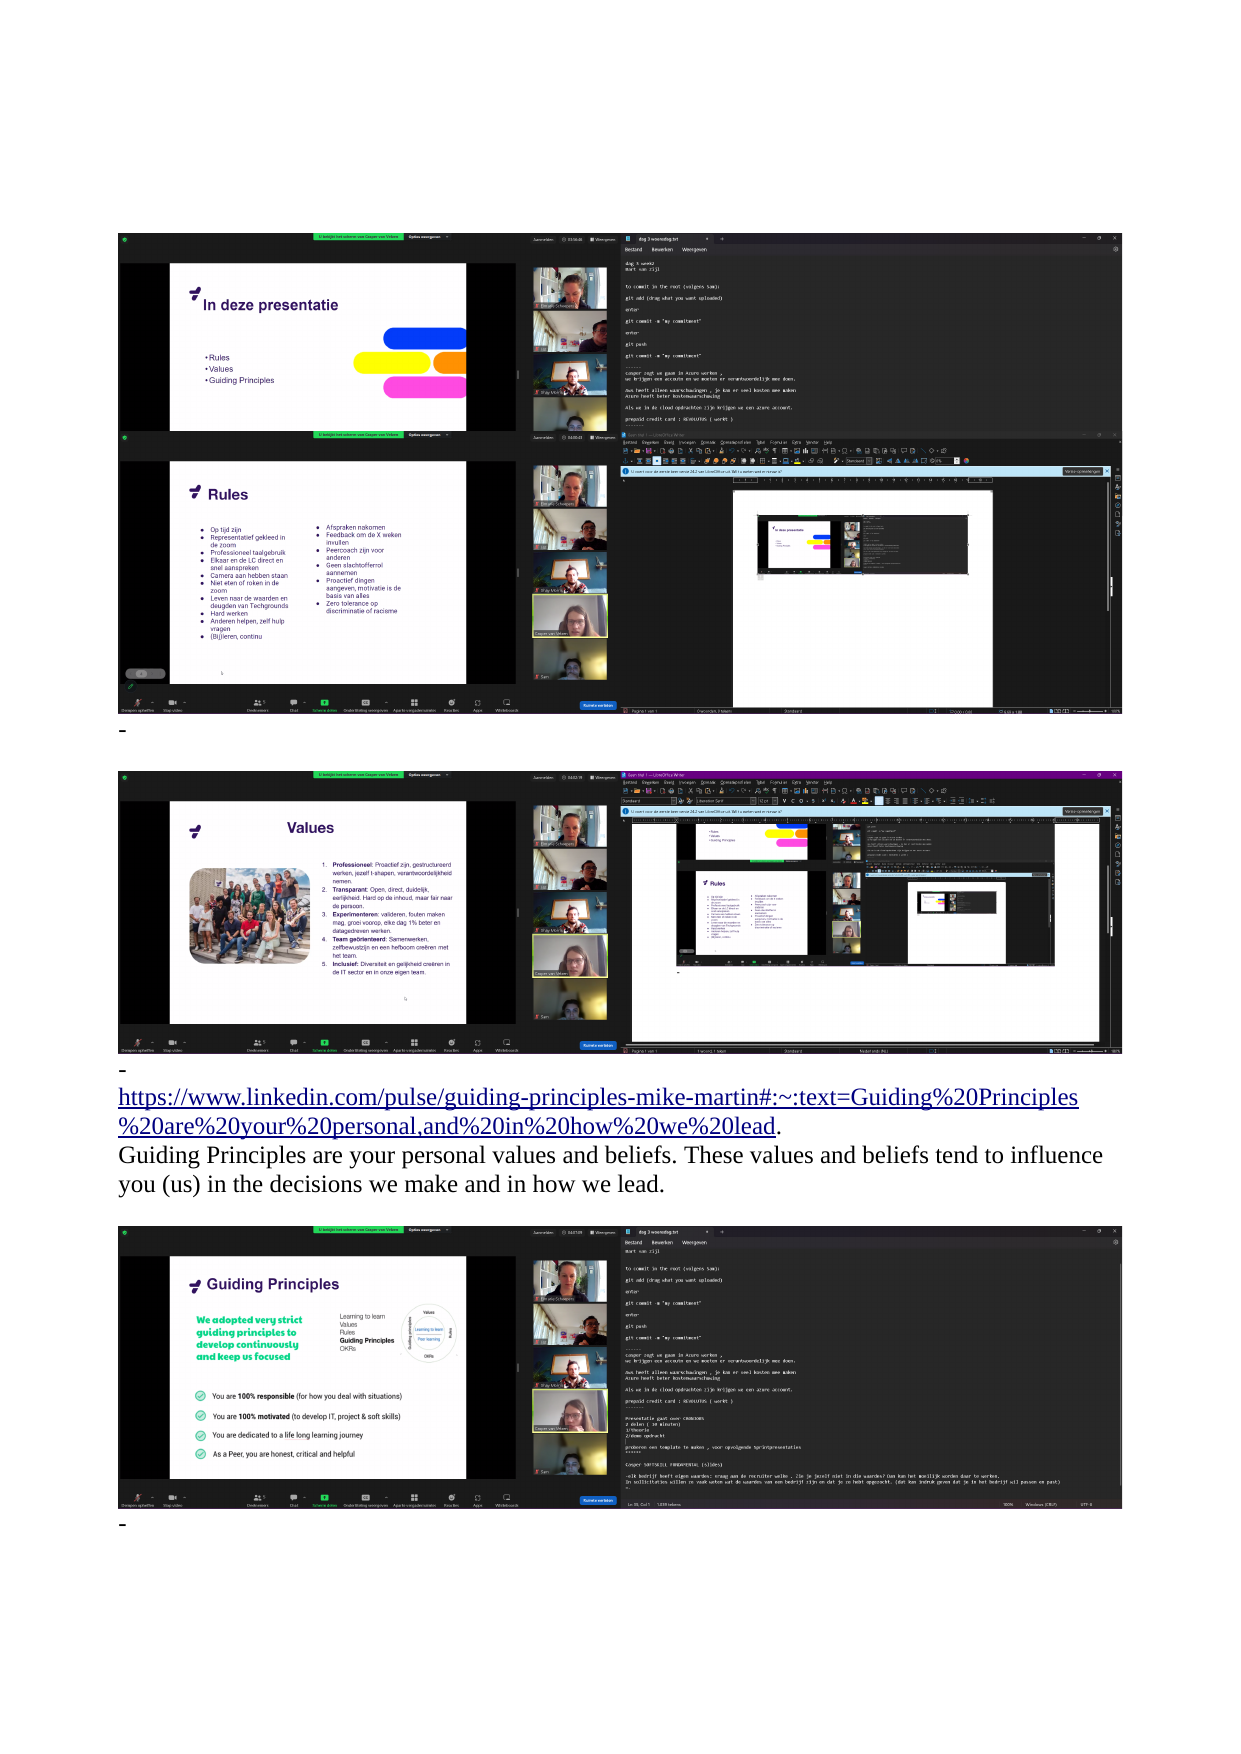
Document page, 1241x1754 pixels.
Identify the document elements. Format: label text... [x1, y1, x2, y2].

picture [118, 771, 1123, 1054]
picture [118, 233, 1123, 714]
text Guiding Principles are your personal values and beliefs. These values and beliefs tend to influence you (us) in the decisions we make and in how we lead. [118, 1140, 1122, 1197]
text https://www.linkedin.com/pulse/guiding-principles-mike-martin#:~:text=Guiding%20Principles%20are%20your%20personal,and%20in%20how%20we%20lead. [118, 1082, 1122, 1140]
text - [118, 714, 1122, 743]
text - [118, 1054, 1122, 1082]
picture [118, 1226, 1123, 1509]
text - [118, 1509, 1122, 1537]
